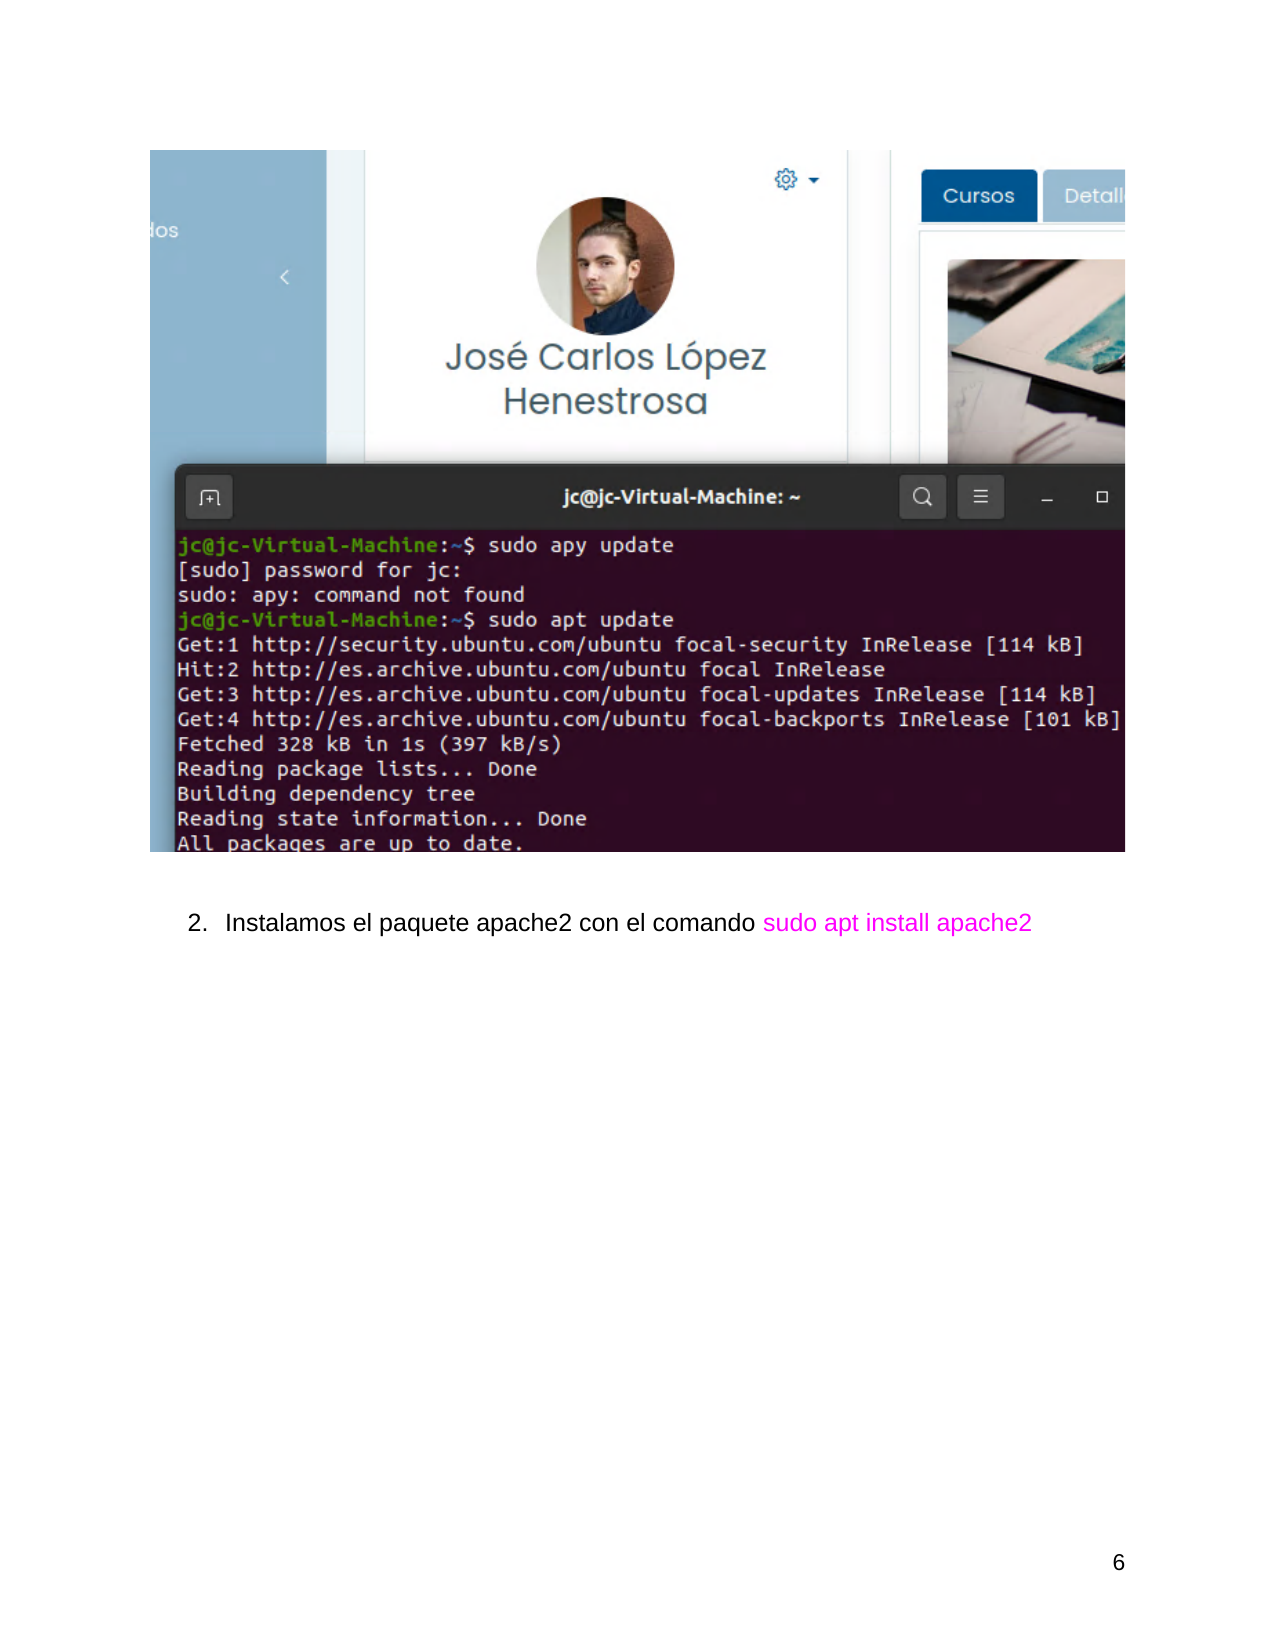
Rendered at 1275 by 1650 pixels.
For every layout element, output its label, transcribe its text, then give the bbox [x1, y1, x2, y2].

picture [150, 150, 1125, 852]
list Instalamos el paquete apache2 con el comando sudo apt install apache2 [187, 908, 1125, 937]
